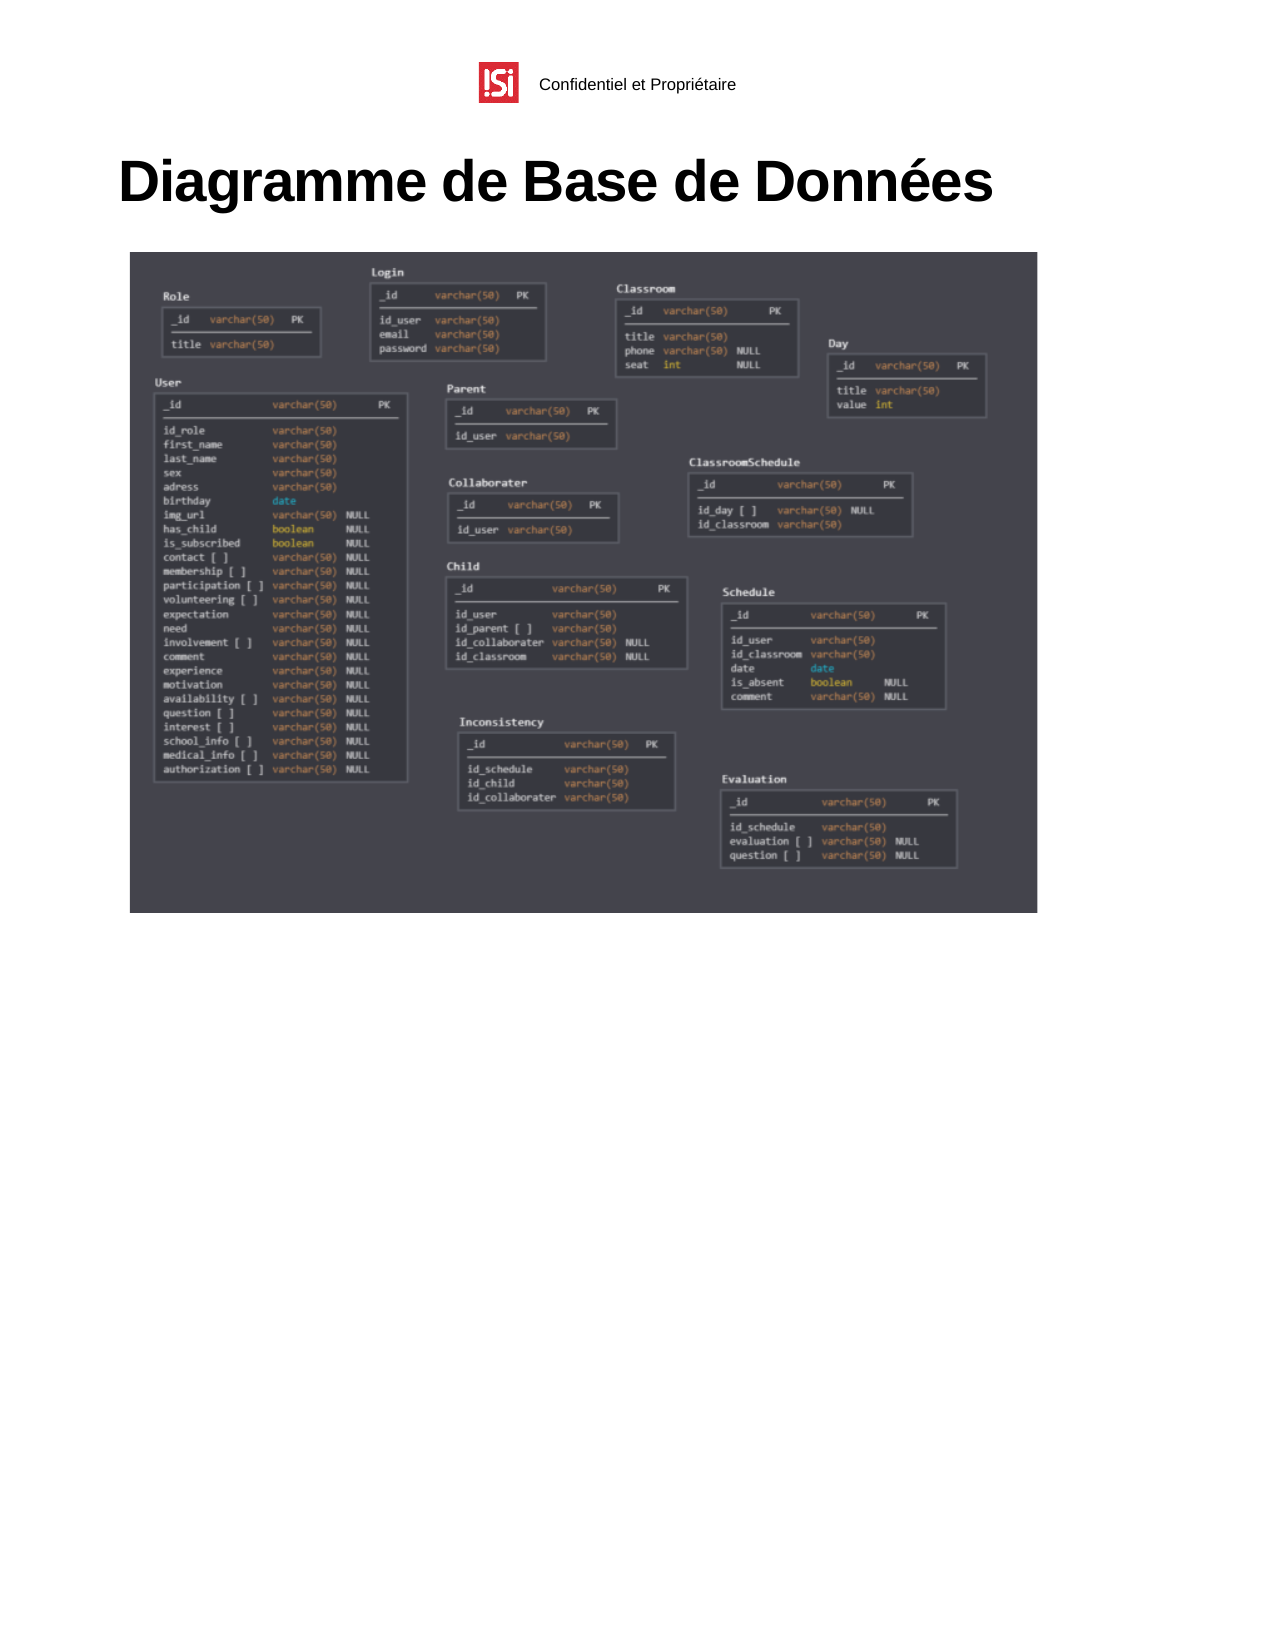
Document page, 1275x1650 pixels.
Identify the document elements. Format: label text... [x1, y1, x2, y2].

picture [129, 252, 1038, 913]
picture [478, 62, 519, 103]
subtitle Diagramme de Base de Données [118, 147, 1157, 214]
